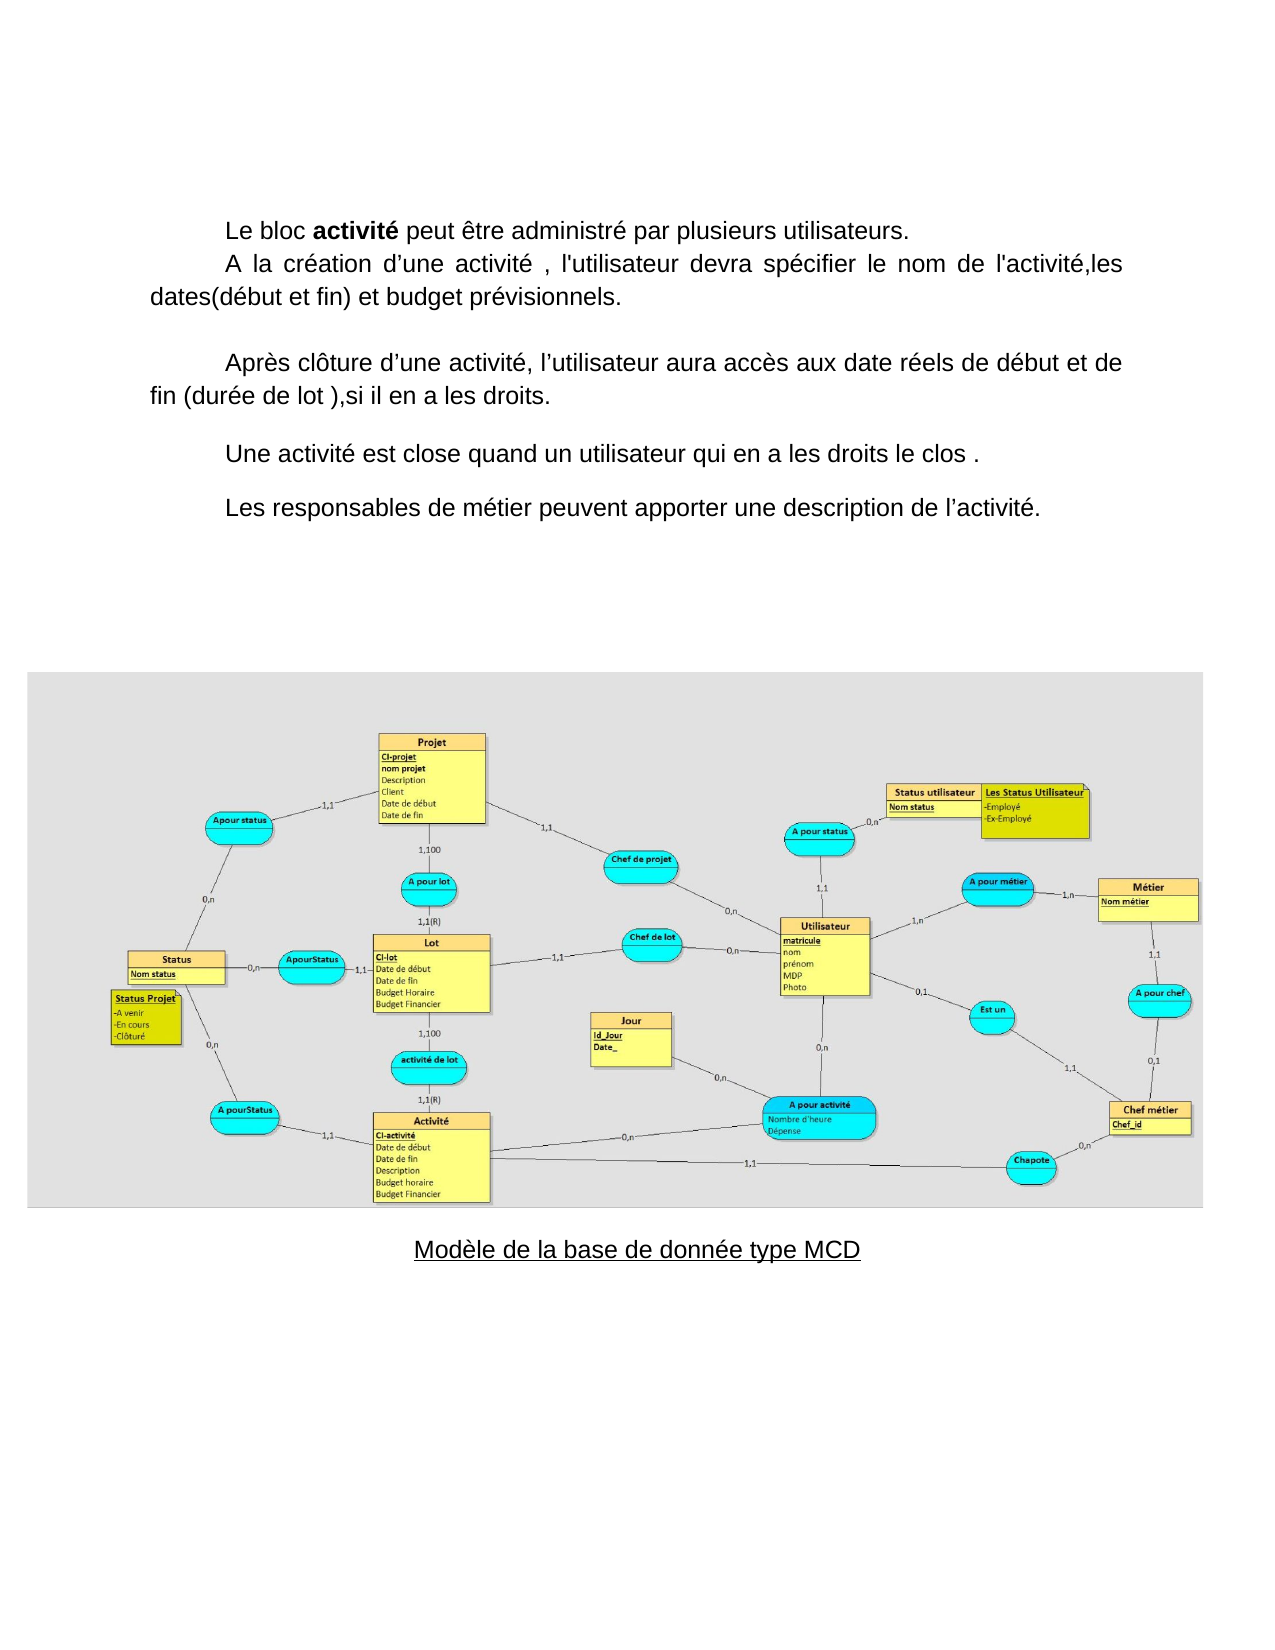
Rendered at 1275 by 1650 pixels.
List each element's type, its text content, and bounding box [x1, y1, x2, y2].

text Après clôture d’une activité, l’utilisateur aura accès aux date réels de début et de fin (durée de lot ),si il en a les droits. [150, 348, 1125, 410]
text Une activité est close quand un utilisateur qui en a les droits le clos . [150, 439, 1125, 468]
text A la création d’une activité , l'utilisateur devra spécifier le nom de l'activité,les dates(début et fin) et budget prévisionnels. [150, 249, 1125, 311]
text Modèle de la base de donnée type MCD [150, 1208, 1125, 1264]
picture [27, 672, 1204, 1208]
text Le bloc activité peut être administré par plusieurs utilisateurs. [150, 216, 1125, 245]
text Les responsables de métier peuvent apporter une description de l’activité. [150, 493, 1125, 522]
text [150, 654, 1125, 672]
